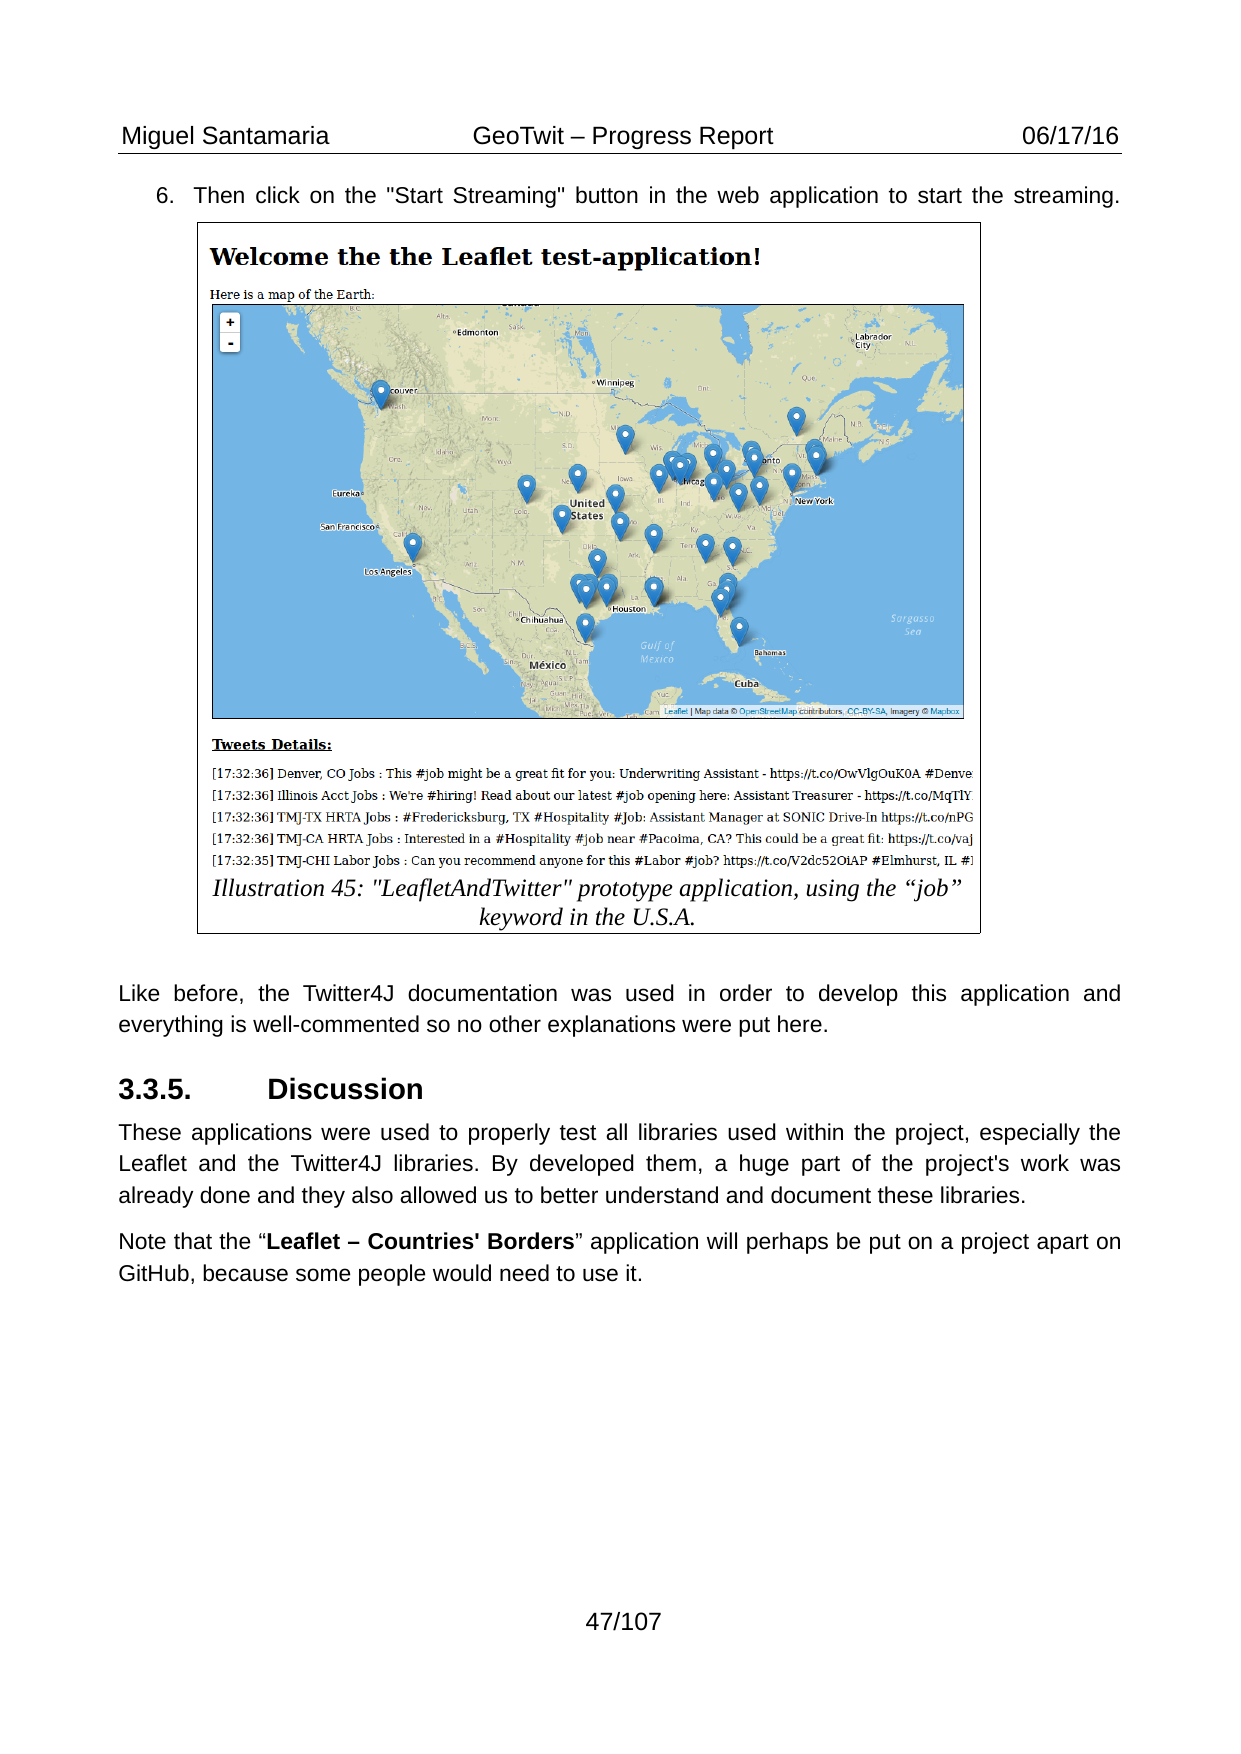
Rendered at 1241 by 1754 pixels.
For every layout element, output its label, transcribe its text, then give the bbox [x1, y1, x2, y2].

text Note that the “Leaflet – Countries' Borders” application will perhaps be put on a project apart on GitHub, because some people would need to use it. [118, 1228, 1122, 1286]
subtitle Discussion [118, 1072, 1122, 1106]
list Illustration 45: "LeafletAndTwitter" prototype application, using the “job” keyword in the U.S.A. [200, 237, 977, 930]
picture [204, 237, 973, 873]
text These applications were used to properly test all libraries used within the project, especially the Leaflet and the Twitter4J libraries. By developed them, a huge part of the project's work was already done and they also allowed us to better understand and document these libraries. [118, 1118, 1122, 1208]
list Then click on the "Start Streaming" button in the web application to start the streaming. [156, 182, 1122, 960]
text Like before, the Twitter4J documentation was used in order to develop this application and everything is well-commented so no other explanations were put here. [118, 980, 1122, 1038]
